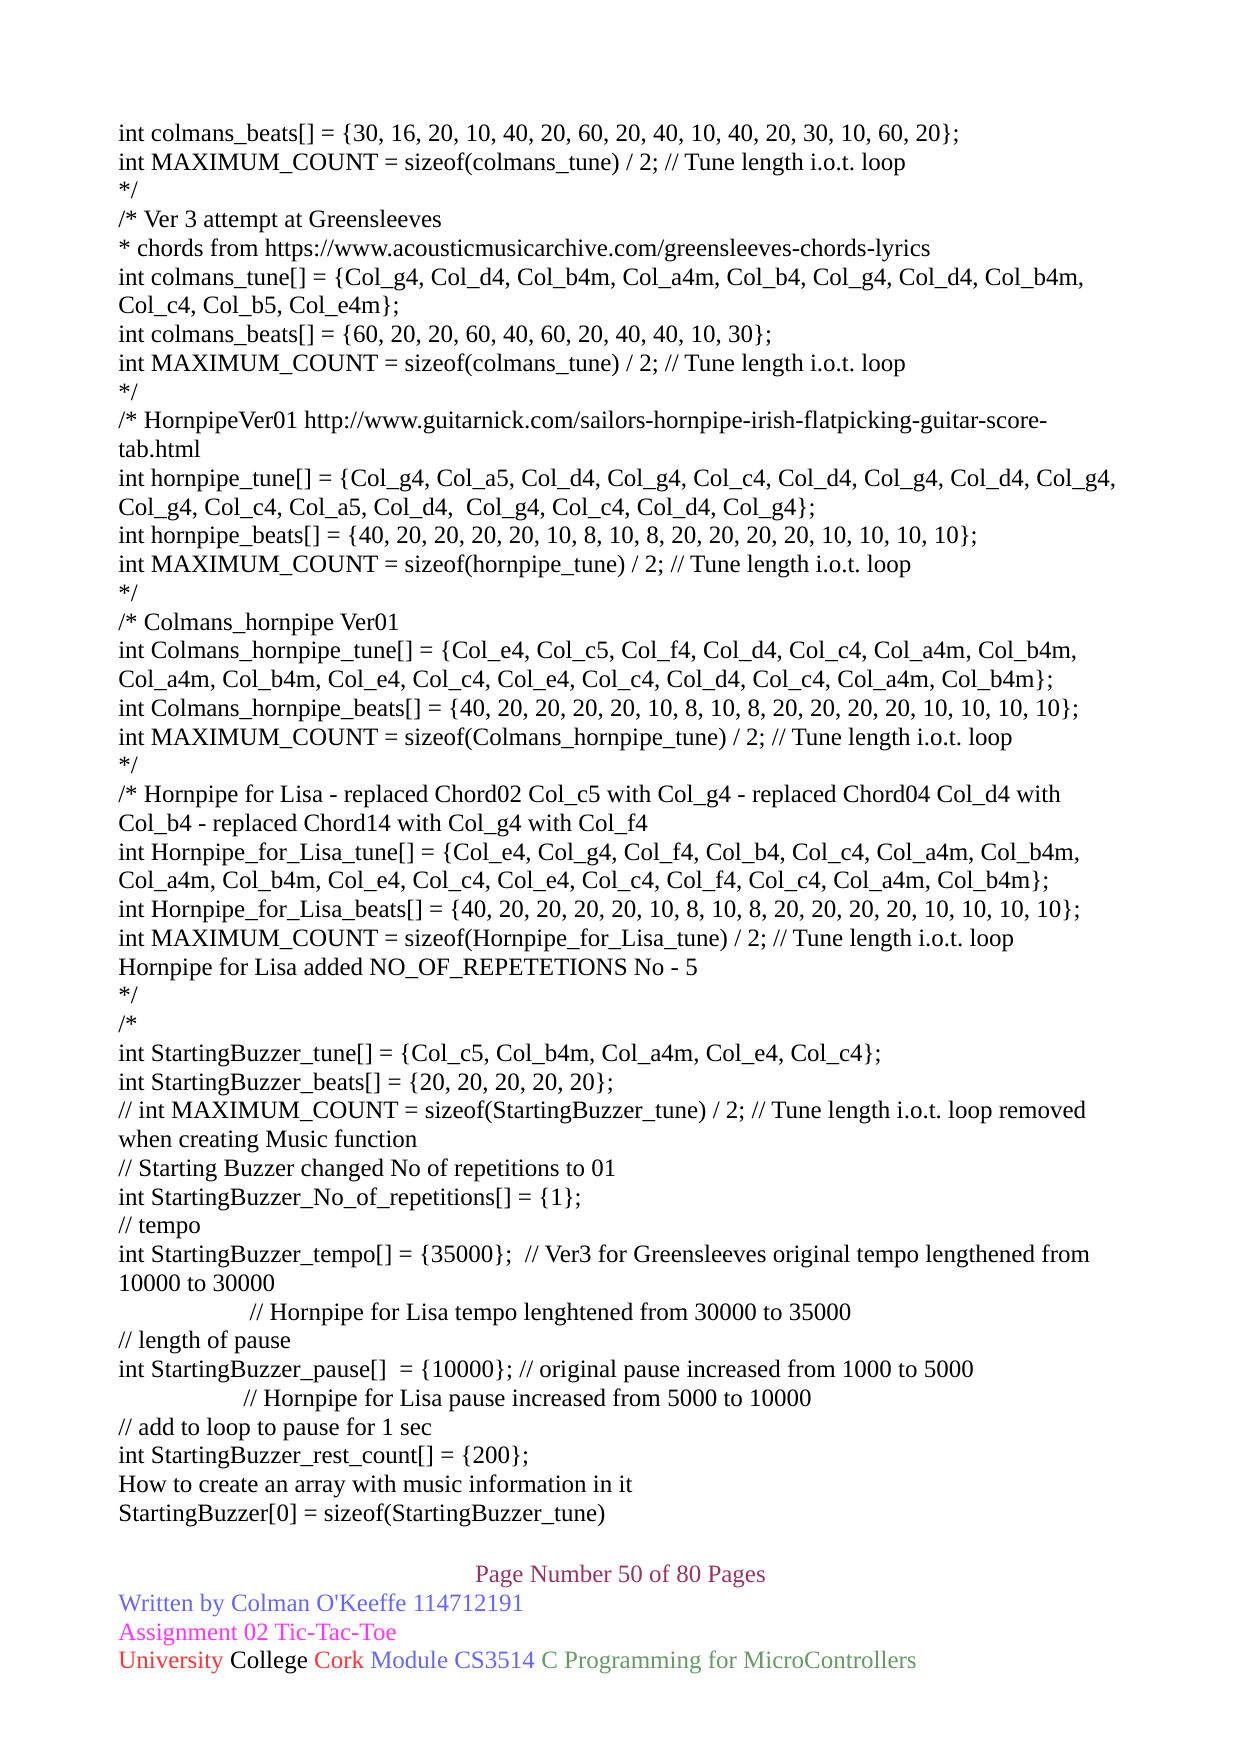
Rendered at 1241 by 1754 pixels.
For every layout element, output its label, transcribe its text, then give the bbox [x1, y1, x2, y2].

text // add to loop to pause for 1 sec [118, 1412, 1122, 1441]
text int StartingBuzzer_beats[] = {20, 20, 20, 20, 20}; [118, 1067, 1122, 1096]
text // int MAXIMUM_COUNT = sizeof(StartingBuzzer_tune) / 2; // Tune length i.o.t. loop removed when creating Music function [118, 1096, 1122, 1153]
text int StartingBuzzer_pause[] = {10000}; // original pause increased from 1000 to 5000 [118, 1354, 1122, 1383]
text int Hornpipe_for_Lisa_beats[] = {40, 20, 20, 20, 20, 10, 8, 10, 8, 20, 20, 20, 20, 10, 10, 10, 10}; [118, 894, 1122, 923]
text int StartingBuzzer_No_of_repetitions[] = {1}; [118, 1182, 1122, 1211]
text int Colmans_hornpipe_tune[] = {Col_e4, Col_c5, Col_f4, Col_d4, Col_c4, Col_a4m, Col_b4m, Col_a4m, Col_b4m, Col_e4, Col_c4, Col_e4, Col_c4, Col_d4, Col_c4, Col_a4m, Col_b4m}; [118, 636, 1122, 693]
text * chords from https://www.acousticmusicarchive.com/greensleeves-chords-lyrics [118, 233, 1122, 262]
text // length of pause [118, 1326, 1122, 1354]
text int StartingBuzzer_tune[] = {Col_c5, Col_b4m, Col_a4m, Col_e4, Col_c4}; [118, 1038, 1122, 1067]
text int MAXIMUM_COUNT = sizeof(Colmans_hornpipe_tune) / 2; // Tune length i.o.t. loop [118, 722, 1122, 751]
text /* Colmans_hornpipe Ver01 [118, 607, 1122, 636]
text */ [118, 377, 1122, 406]
text int colmans_beats[] = {30, 16, 20, 10, 40, 20, 60, 20, 40, 10, 40, 20, 30, 10, 60, 20}; [118, 118, 1122, 147]
text int StartingBuzzer_tempo[] = {35000}; // Ver3 for Greensleeves original tempo lengthened from 10000 to 30000 [118, 1239, 1122, 1297]
text */ [118, 176, 1122, 204]
text int StartingBuzzer_rest_count[] = {200}; [118, 1441, 1122, 1469]
text int colmans_beats[] = {60, 20, 20, 60, 40, 60, 20, 40, 40, 10, 30}; [118, 319, 1122, 348]
text How to create an array with music information in it [118, 1469, 1122, 1498]
text */ [118, 981, 1122, 1009]
text // Hornpipe for Lisa tempo lenghtened from 30000 to 35000 [118, 1297, 1122, 1326]
text int colmans_tune[] = {Col_g4, Col_d4, Col_b4m, Col_a4m, Col_b4, Col_g4, Col_d4, Col_b4m, Col_c4, Col_b5, Col_e4m}; [118, 262, 1122, 319]
text int Hornpipe_for_Lisa_tune[] = {Col_e4, Col_g4, Col_f4, Col_b4, Col_c4, Col_a4m, Col_b4m, Col_a4m, Col_b4m, Col_e4, Col_c4, Col_e4, Col_c4, Col_f4, Col_c4, Col_a4m, Col_b4m}; [118, 837, 1122, 894]
text int MAXIMUM_COUNT = sizeof(colmans_tune) / 2; // Tune length i.o.t. loop [118, 147, 1122, 176]
text /* Ver 3 attempt at Greensleeves [118, 204, 1122, 233]
text // Starting Buzzer changed No of repetitions to 01 [118, 1153, 1122, 1182]
text int Colmans_hornpipe_beats[] = {40, 20, 20, 20, 20, 10, 8, 10, 8, 20, 20, 20, 20, 10, 10, 10, 10}; [118, 693, 1122, 722]
text StartingBuzzer[0] = sizeof(StartingBuzzer_tune) [118, 1498, 1122, 1527]
text /* Hornpipe for Lisa - replaced Chord02 Col_c5 with Col_g4 - replaced Chord04 Col_d4 with Col_b4 - replaced Chord14 with Col_g4 with Col_f4 [118, 779, 1122, 837]
text */ [118, 751, 1122, 779]
text int MAXIMUM_COUNT = sizeof(hornpipe_tune) / 2; // Tune length i.o.t. loop [118, 549, 1122, 578]
text /* HornpipeVer01 http://www.guitarnick.com/sailors-hornpipe-irish-flatpicking-guitar-score-tab.html [118, 406, 1122, 463]
text Hornpipe for Lisa added NO_OF_REPETETIONS No - 5 [118, 952, 1122, 981]
text int hornpipe_tune[] = {Col_g4, Col_a5, Col_d4, Col_g4, Col_c4, Col_d4, Col_g4, Col_d4, Col_g4, Col_g4, Col_c4, Col_a5, Col_d4, Col_g4, Col_c4, Col_d4, Col_g4}; [118, 463, 1122, 521]
text int MAXIMUM_COUNT = sizeof(Hornpipe_for_Lisa_tune) / 2; // Tune length i.o.t. loop [118, 923, 1122, 952]
text int hornpipe_beats[] = {40, 20, 20, 20, 20, 10, 8, 10, 8, 20, 20, 20, 20, 10, 10, 10, 10}; [118, 521, 1122, 549]
text // tempo [118, 1211, 1122, 1239]
text */ [118, 578, 1122, 607]
text // Hornpipe for Lisa pause increased from 5000 to 10000 [118, 1383, 1122, 1412]
text /* [118, 1009, 1122, 1038]
text int MAXIMUM_COUNT = sizeof(colmans_tune) / 2; // Tune length i.o.t. loop [118, 348, 1122, 377]
